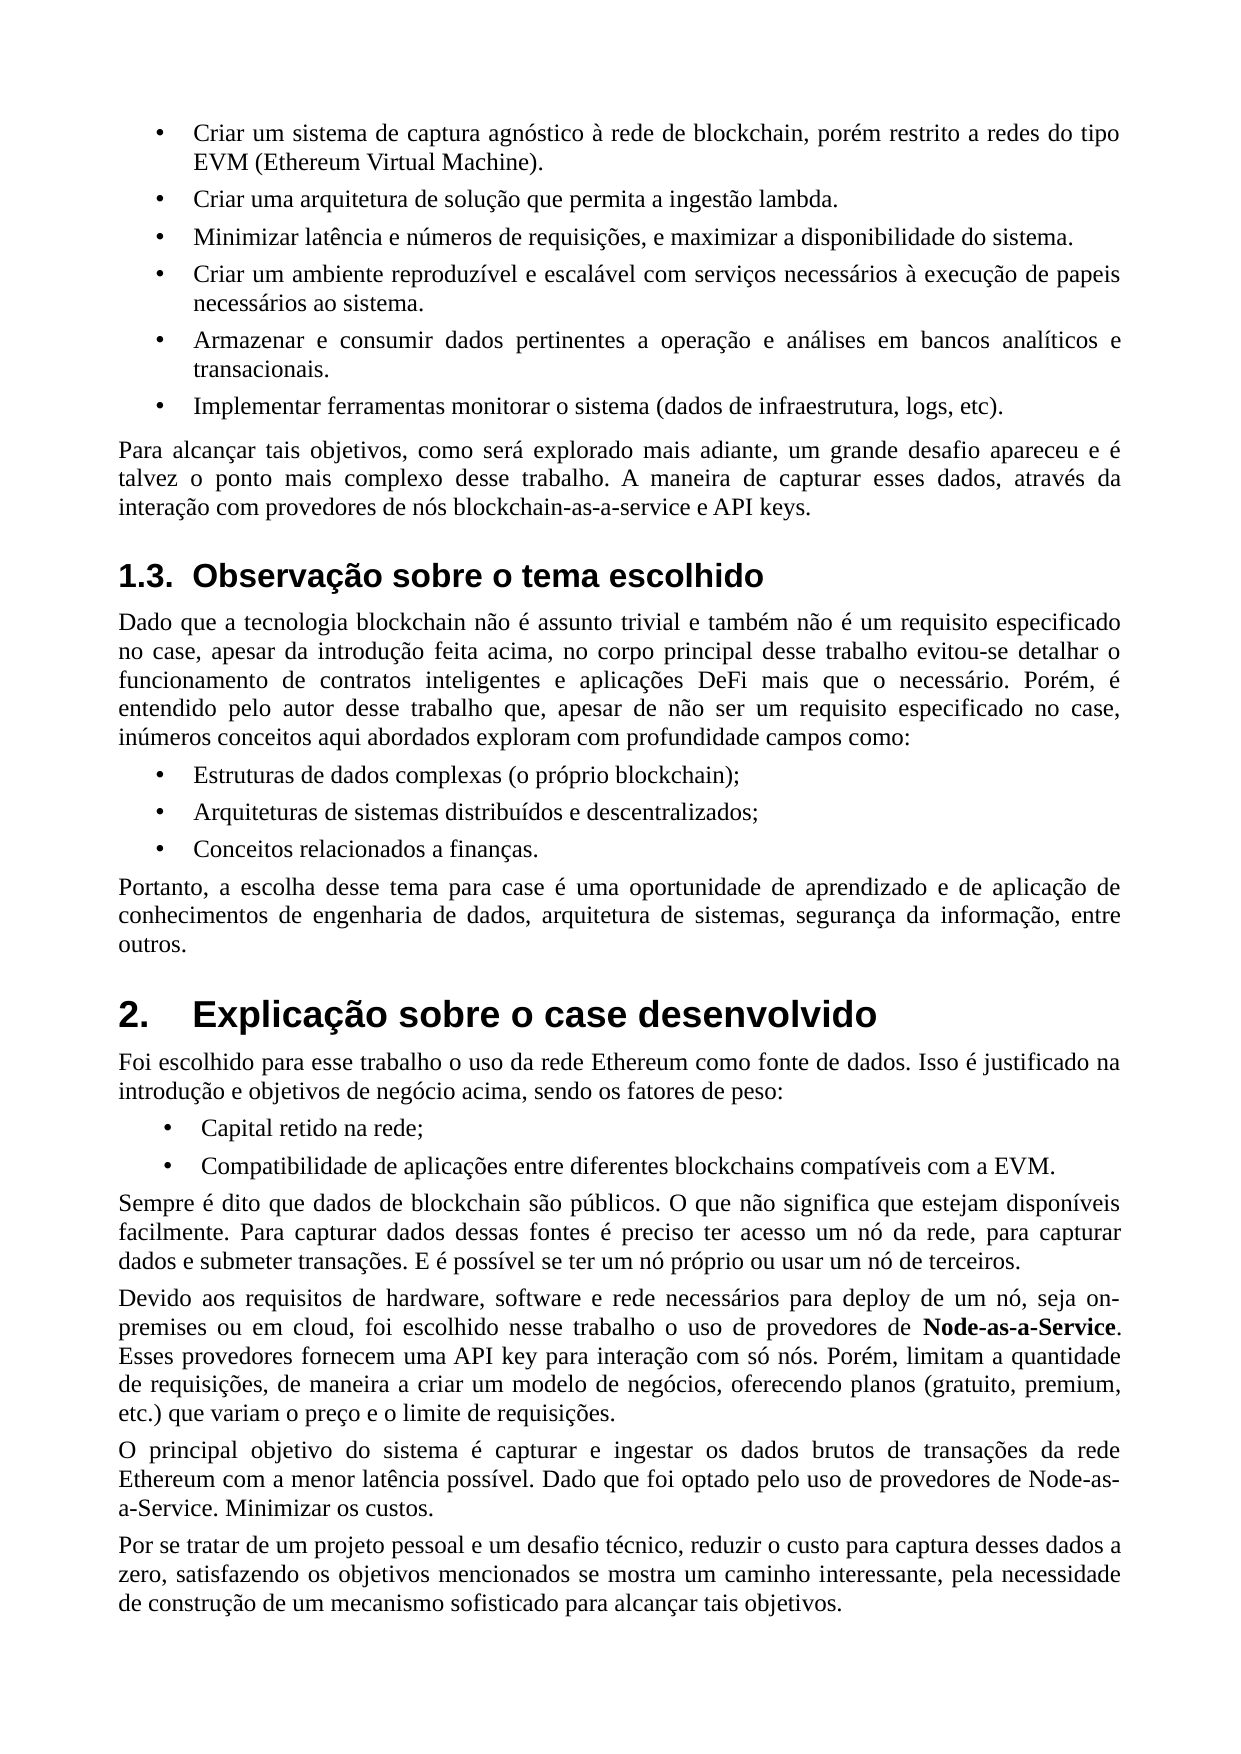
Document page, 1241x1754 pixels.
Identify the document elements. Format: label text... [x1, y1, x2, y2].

text O principal objetivo do sistema é capturar e ingestar os dados brutos de transações da rede Ethereum com a menor latência possível. Dado que foi optado pelo uso de provedores de Node-as-a-Service. Minimizar os custos. [118, 1436, 1122, 1522]
list Implementar ferramentas monitorar o sistema (dados de infraestrutura, logs, etc). [156, 391, 1122, 420]
text Sempre é dito que dados de blockchain são públicos. O que não significa que estejam disponíveis facilmente. Para capturar dados dessas fontes é preciso ter acesso um nó da rede, para capturar dados e submeter transações. E é possível se ter um nó próprio ou usar um nó de terceiros. [118, 1188, 1122, 1274]
text Por se tratar de um projeto pessoal e um desafio técnico, reduzir o custo para captura desses dados a zero, satisfazendo os objetivos mencionados se mostra um caminho interessante, pela necessidade de construção de um mecanismo sofisticado para alcançar tais objetivos. [118, 1531, 1122, 1617]
list Estruturas de dados complexas (o próprio blockchain); [156, 760, 1122, 788]
text Portanto, a escolha desse tema para case é uma oportunidade de aprendizado e de aplicação de conhecimentos de engenharia de dados, arquitetura de sistemas, segurança da informação, entre outros. [118, 872, 1122, 958]
list Criar um sistema de captura agnóstico à rede de blockchain, porém restrito a redes do tipo EVM (Ethereum Virtual Machine). [156, 118, 1122, 176]
list Criar um ambiente reproduzível e escalável com serviços necessários à execução de papeis necessários ao sistema. [156, 259, 1122, 317]
list Arquiteturas de sistemas distribuídos e descentralizados; [156, 797, 1122, 826]
list Armazenar e consumir dados pertinentes a operação e análises em bancos analíticos e transacionais. [156, 325, 1122, 383]
list Minimizar latência e números de requisições, e maximizar a disponibilidade do sistema. [156, 222, 1122, 250]
text Devido aos requisitos de hardware, software e rede necessários para deploy de um nó, seja on-premises ou em cloud, foi escolhido nesse trabalho o uso de provedores de Node-as-a-Service. Esses provedores fornecem uma API key para interação com só nós. Porém, limitam a quantidade de requisições, de maneira a criar um modelo de negócios, oferecendo planos (gratuito, premium, etc.) que variam o preço e o limite de requisições. [118, 1283, 1122, 1427]
subtitle Explicação sobre o case desenvolvido [118, 992, 1122, 1035]
text Para alcançar tais objetivos, como será explorado mais adiante, um grande desafio apareceu e é talvez o ponto mais complexo desse trabalho. A maneira de capturar esses dados, através da interação com provedores de nós blockchain-as-a-service e API keys. [118, 435, 1122, 521]
list Conceitos relacionados a finanças. [156, 834, 1122, 863]
text Foi escolhido para esse trabalho o uso da rede Ethereum como fonte de dados. Isso é justificado na introdução e objetivos de negócio acima, sendo os fatores de peso: [118, 1047, 1122, 1105]
subtitle Observação sobre o tema escolhido [118, 556, 1122, 595]
text Dado que a tecnologia blockchain não é assunto trivial e também não é um requisito especificado no case, apesar da introdução feita acima, no corpo principal desse trabalho evitou-se detalhar o funcionamento de contratos inteligentes e aplicações DeFi mais que o necessário. Porém, é entendido pelo autor desse trabalho que, apesar de não ser um requisito especificado no case, inúmeros conceitos aqui abordados exploram com profundidade campos como: [118, 607, 1122, 751]
list Capital retido na rede; [163, 1113, 1122, 1142]
list Criar uma arquitetura de solução que permita a ingestão lambda. [156, 184, 1122, 213]
list Compatibilidade de aplicações entre diferentes blockchains compatíveis com a EVM. [163, 1151, 1122, 1180]
